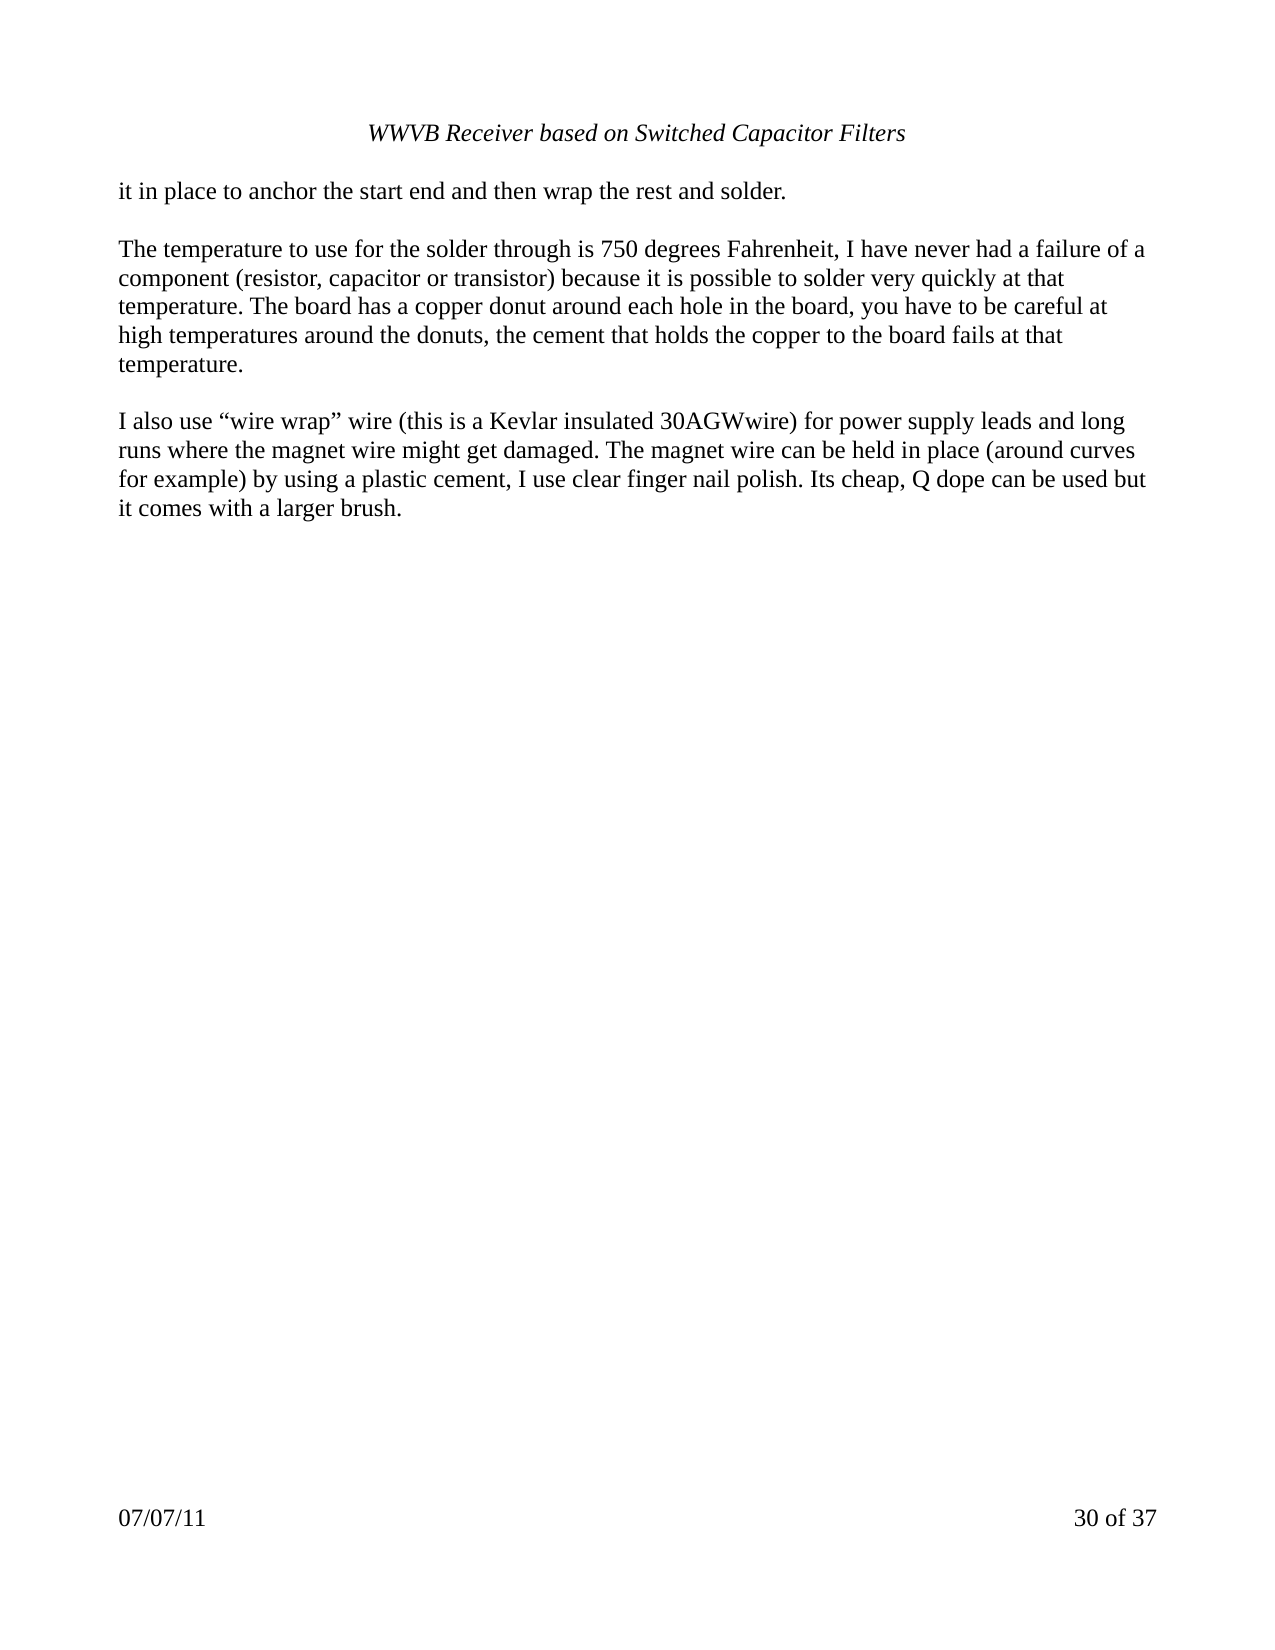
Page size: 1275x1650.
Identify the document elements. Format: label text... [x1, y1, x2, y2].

text I also use “wire wrap” wire (this is a Kevlar insulated 30AGWwire) for power supply leads and long runs where the magnet wire might get damaged. The magnet wire can be held in place (around curves for example) by using a plastic cement, I use clear finger nail polish. Its cheap, Q dope can be used but it comes with a larger brush. [118, 406, 1157, 521]
text it in place to anchor the start end and then wrap the rest and solder. [118, 176, 1157, 205]
text The temperature to use for the solder through is 750 degrees Fahrenheit, I have never had a failure of a component (resistor, capacitor or transistor) because it is possible to solder very quickly at that temperature. The board has a copper donut around each hole in the board, you have to be careful at high temperatures around the donuts, the cement that holds the copper to the board fails at that temperature. [118, 234, 1157, 378]
